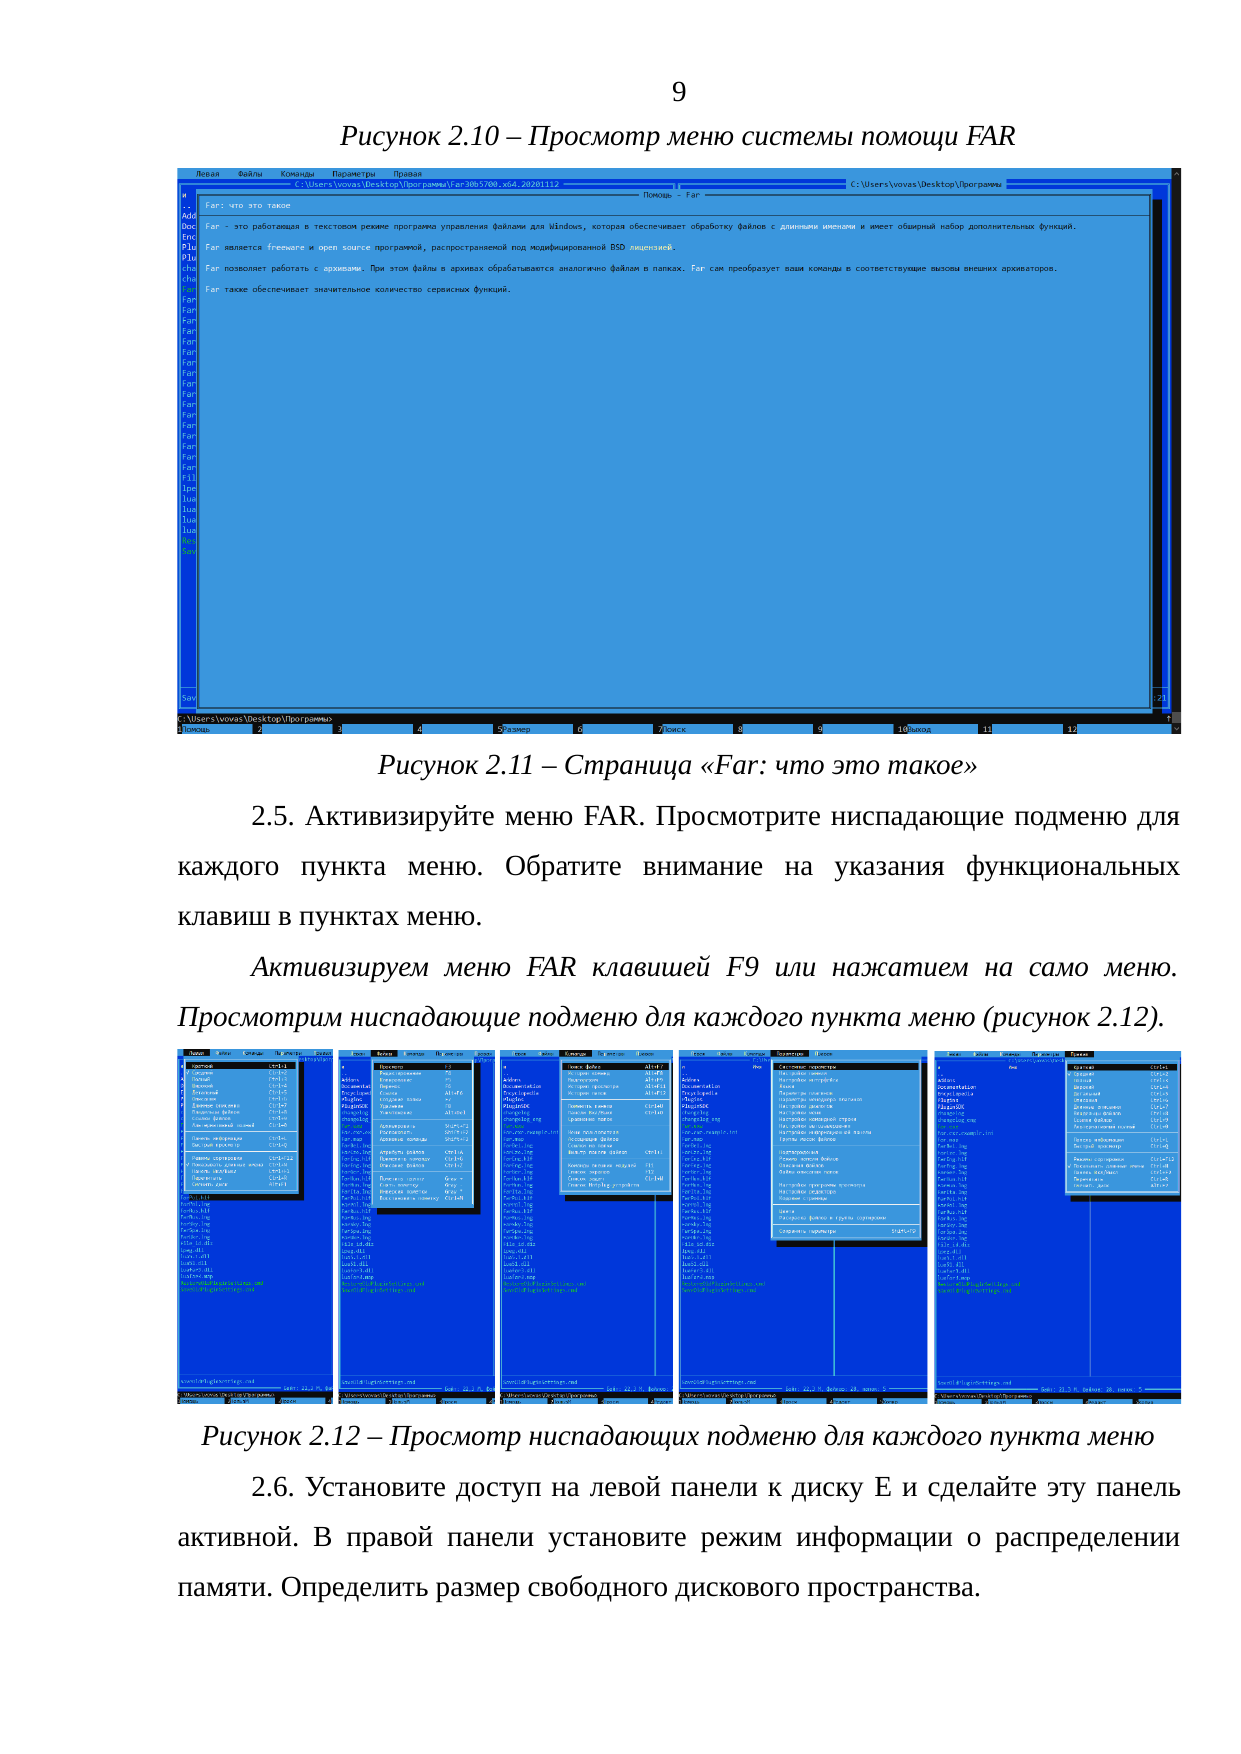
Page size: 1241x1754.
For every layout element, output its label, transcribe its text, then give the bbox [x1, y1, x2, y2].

text Активизируем меню FAR клавишей F9 или нажатием на само меню. Просмотрим ниспадающие подменю для каждого пункта меню (рисунок 2.12). [177, 949, 1181, 1033]
text 2.6. Установите доступ на левой панели к диску E и сделайте эту панель активной. В правой панели установите режим информации о распределении памяти. Определить размер свободного дискового пространства. [177, 1469, 1181, 1603]
text Рисунок 2.12 – Просмотр ниспадающих подменю для каждого пункта меню [177, 1418, 1181, 1452]
text Рисунок 2.11 – Страница «Far: что это такое» [177, 747, 1181, 781]
text Рисунок 2.10 – Просмотр меню системы помощи FAR [177, 118, 1181, 152]
text 2.5. Активизируйте меню FAR. Просмотрите ниспадающие подменю для каждого пункта меню. Обратите внимание на указания функциональных клавиш в пунктах меню. [177, 798, 1181, 932]
